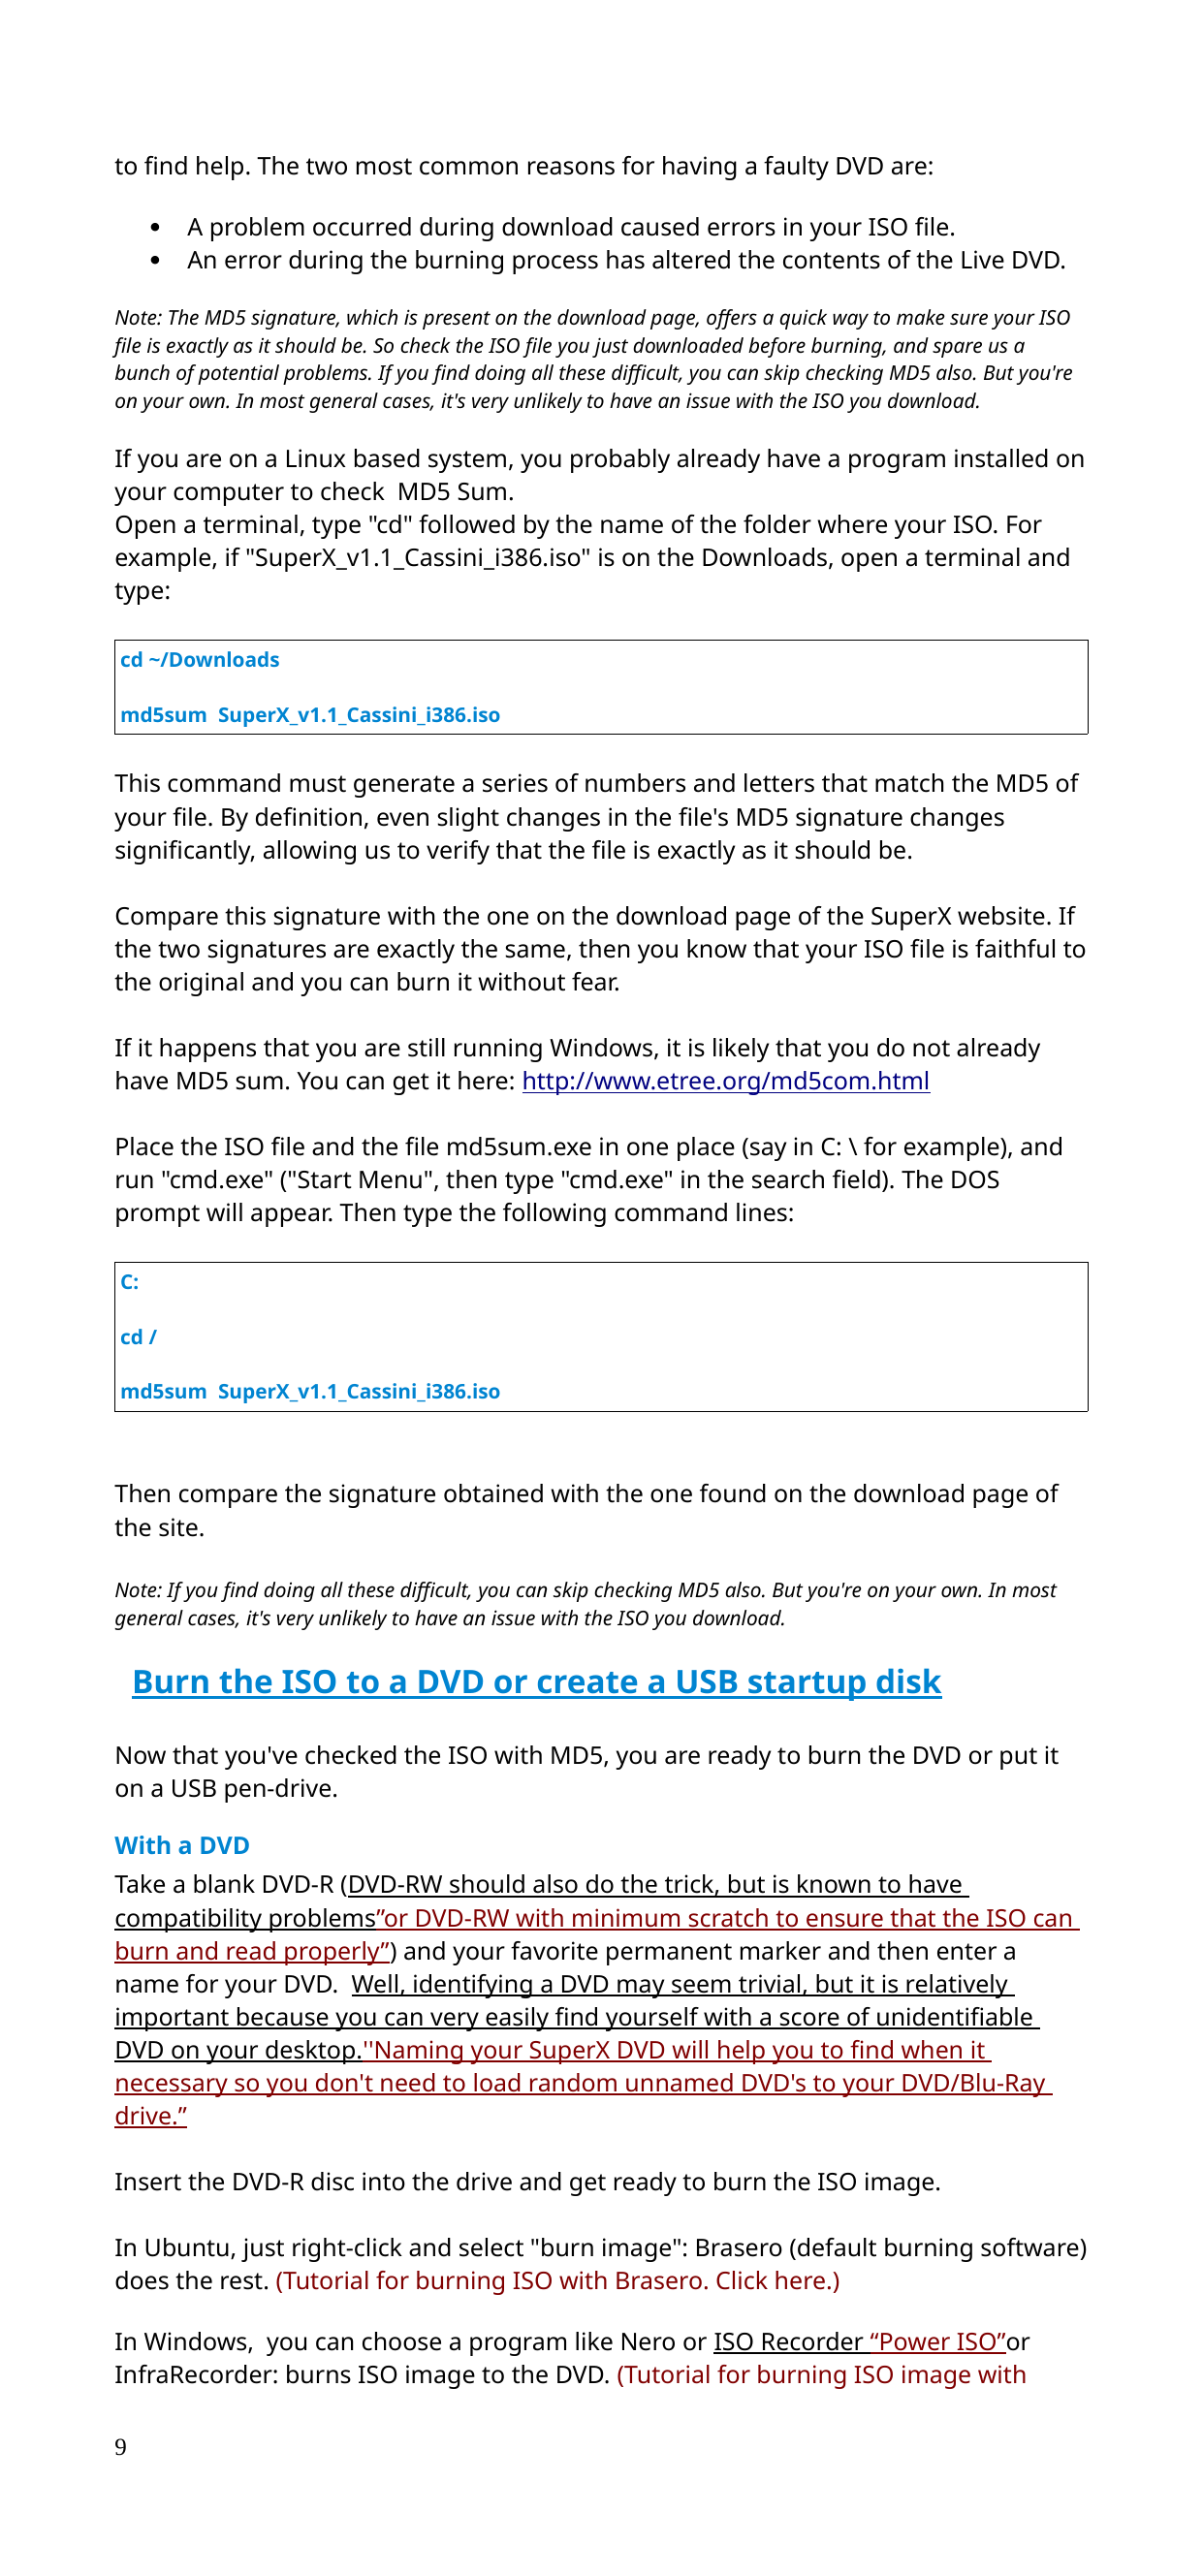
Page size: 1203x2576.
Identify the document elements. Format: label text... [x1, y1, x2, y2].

text Compare this signature with the one on the download page of the SuperX website. If the two signatures are exactly the same, then you know that your ISO file is faithful to the original and you can burn it without fear. [114, 898, 1088, 997]
text to find help. The two most common reasons for having a faulty DVD are: [114, 148, 1088, 182]
table_header cd ~/Downloads md5sum SuperX_v1.1_Cassini_i386.iso [115, 641, 1088, 734]
text Open a terminal, type "cd" followed by the name of the folder where your ISO. For example, if "SuperX_v1.1_Cassini_i386.iso" is on the Downloads, open a terminal and type: [114, 508, 1088, 607]
text Place the ISO file and the file md5sum.exe in one place (say in C: \ for example), and run "cmd.exe" ("Start Menu", then type "cmd.exe" in the search field). The DOS prompt will appear. Then type the following command lines: [114, 1130, 1088, 1229]
text In Ubuntu, just right-click and select "burn image": Brasero (default burning software) does the rest. (Tutorial for burning ISO with Brasero. Click here.) [114, 2231, 1088, 2297]
text Note: If you find doing all these difficult, you can skip checking MD5 also. But you're on your own. In most general cases, it's very unlikely to have an issue with the ISO you download. [114, 1576, 1088, 1631]
list A problem occurred during download caused errors in your ISO file. [151, 209, 1088, 242]
text Now that you've checked the ISO with MD5, you are ready to burn the DVD or put it on a USB pen-drive. [114, 1739, 1088, 1805]
text In Windows, you can choose a program like Nero or ISO Recorder “Power ISO”or InfraRecorder: burns ISO image to the DVD. (Tutorial for burning ISO image with [114, 2324, 1088, 2391]
table_header C: cd / md5sum SuperX_v1.1_Cassini_i386.iso [115, 1263, 1088, 1411]
text Note: The MD5 signature, which is present on the download page, offers a quick way to make sure your ISO file is exactly as it should be. So check the ISO file you just downloaded before burning, and spare us a bunch of potential problems. If you find doing all these difficult, you can skip checking MD5 also. But you're on your own. In most general cases, it's very unlikely to have an issue with the ISO you download. [114, 303, 1088, 414]
text If you are on a Linux based system, you probably already have a program installed on your computer to check MD5 Sum. [114, 442, 1088, 508]
text Take a blank DVD-R (DVD-RW should also do the trick, but is known to have compatibility problems”or DVD-RW with minimum scratch to ensure that the ISO can burn and read properly”) and your favorite permanent marker and then enter a name for your DVD. Well, identifying a DVD may seem trivial, but it is relatively important because you can very easily find yourself with a score of unidentifiable DVD on your desktop.''Naming your SuperX DVD will help you to find when it necessary so you don't need to load random unnamed DVD's to your DVD/Blu-Ray drive.” [114, 1868, 1088, 2132]
text Insert the DVD-R disc into the drive and get ready to burn the ISO image. [114, 2165, 1088, 2198]
list An error during the burning process has altered the contents of the Live DVD. [151, 242, 1088, 275]
text Then compare the signature obtained with the one found on the download page of the site. [114, 1477, 1088, 1543]
text This command must generate a series of numbers and letters that match the MD5 of your file. By definition, even slight changes in the file's MD5 signature changes significantly, allowing us to verify that the file is exactly as it should be. [114, 767, 1088, 865]
text If it happens that you are still running Windows, it is likely that you do not already have MD5 sum. You can get it here: http://www.etree.org/md5com.html [114, 1031, 1088, 1097]
subtitle With a DVD [114, 1829, 1088, 1862]
subtitle Burn the ISO to a DVD or create a USB startup disk [132, 1659, 1088, 1704]
